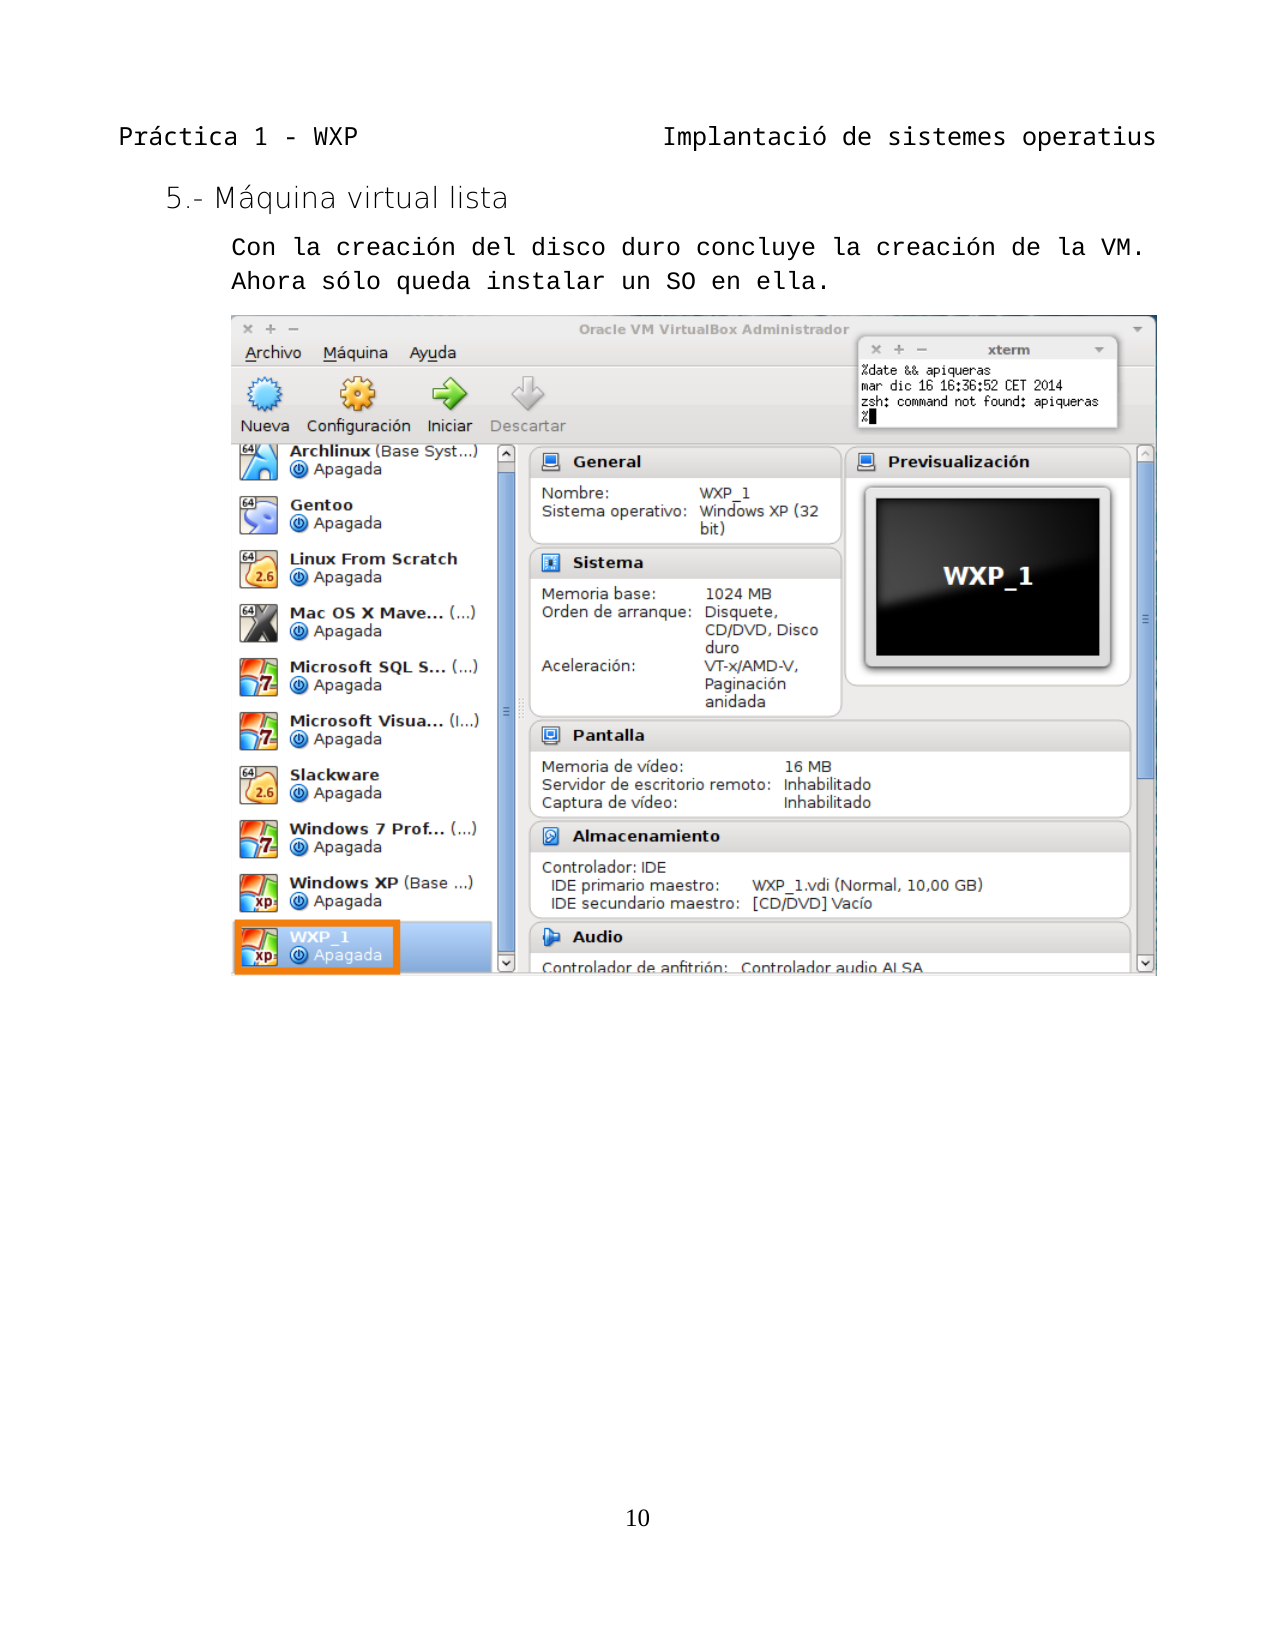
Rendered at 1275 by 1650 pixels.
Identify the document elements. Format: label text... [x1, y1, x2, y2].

text Con la creación del disco duro concluye la creación de la VM. Ahora sólo queda instalar un SO en ella. [231, 235, 1157, 297]
list Máquina virtual lista [156, 182, 1157, 216]
picture [231, 315, 1157, 976]
